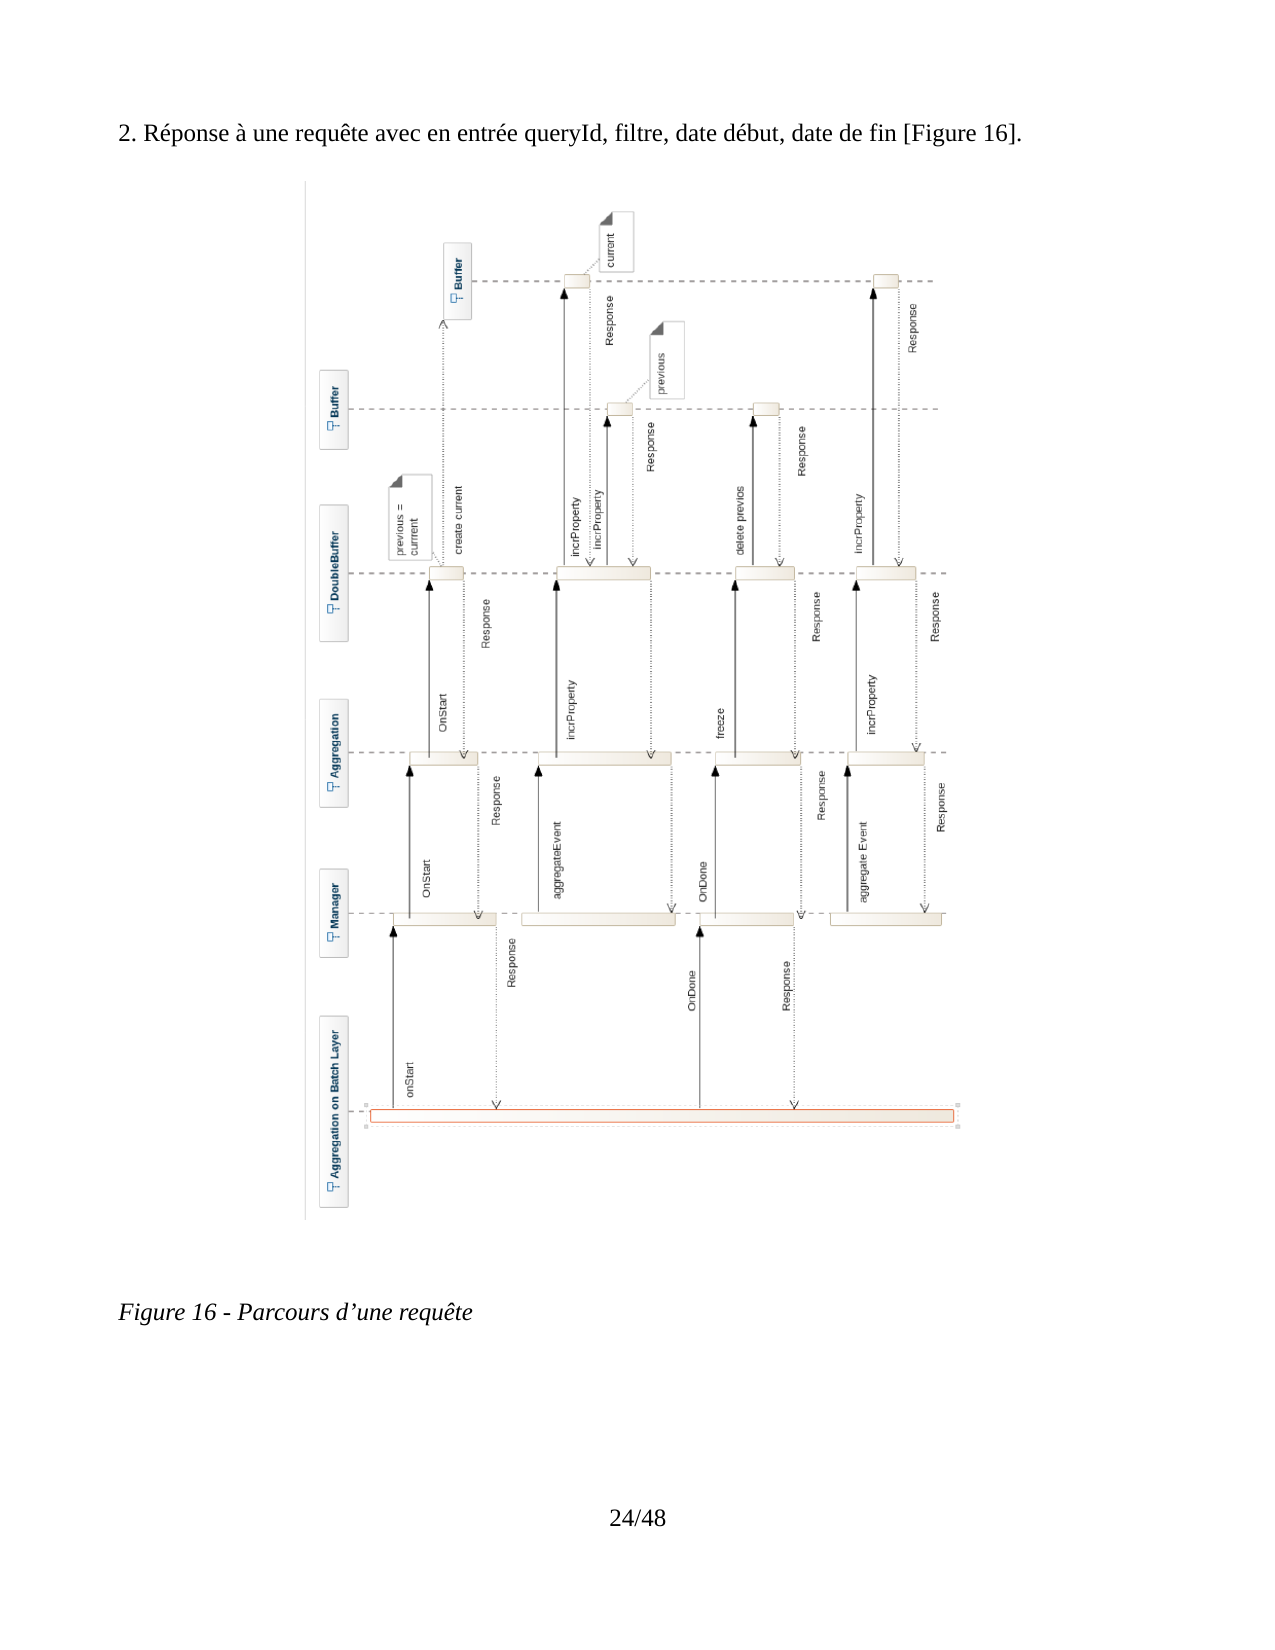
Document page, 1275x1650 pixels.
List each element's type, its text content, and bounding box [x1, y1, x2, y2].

text Figure 16 - Parcours d’une requête [118, 1297, 1157, 1326]
text 2. Réponse à une requête avec en entrée queryId, filtre, date début, date de fin [Figure 16]. [118, 118, 1157, 147]
picture [305, 182, 980, 1219]
